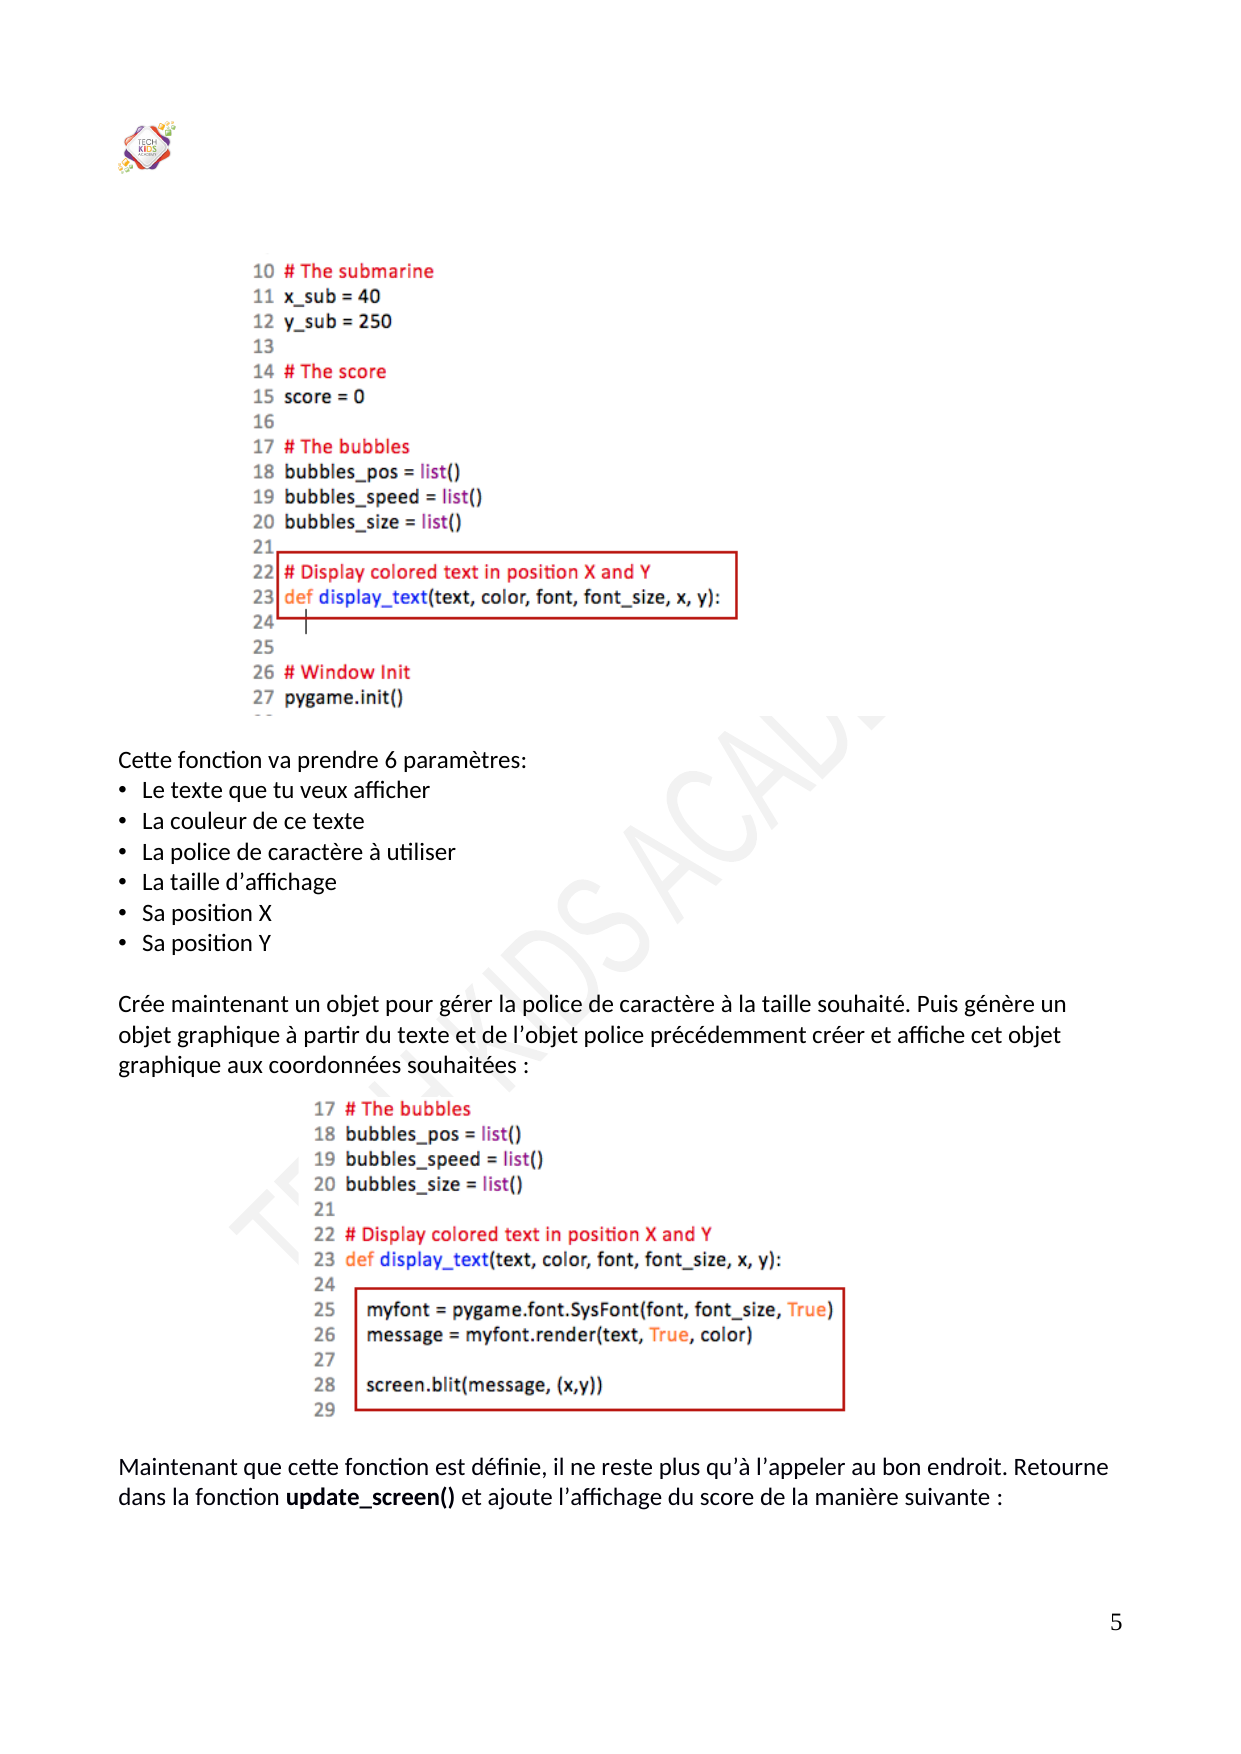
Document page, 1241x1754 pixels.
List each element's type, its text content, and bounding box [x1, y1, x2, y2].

list [679, 805, 1122, 836]
list La couleur de ce texte [118, 805, 685, 836]
list [678, 775, 756, 805]
text Crée maintenant un objet pour gérer la police de caractère à la taille souhaité. Puis génère un objet graphique à partir du texte et de l’objet police précédemment créer et affiche cet objet graphique aux coordonnées souhaitées : [118, 988, 495, 1080]
picture [118, 118, 176, 176]
list [763, 775, 1122, 805]
text Maintenant que cette fonction est définie, il ne reste plus qu’à l’appeler au bon endroit. Retourne dans la fonction update_screen() et ajoute l’affichage du score de la manière suivante : [118, 1451, 1122, 1512]
list [669, 866, 1122, 897]
list La police de caractère à utiliser [118, 836, 642, 866]
picture [298, 1097, 927, 1422]
list Sa position X [118, 897, 568, 927]
text Cette fonction va prendre 6 paramètres: [118, 744, 738, 775]
list La taille d’affichage [118, 866, 660, 897]
list [568, 897, 1122, 927]
picture [237, 253, 1023, 716]
list [637, 839, 678, 866]
list [644, 927, 1122, 958]
text [749, 744, 816, 775]
text [732, 745, 772, 775]
text Crée maintenant un objet pour gérer la police de caractère à la taille souhaité. Puis génère un objet graphique à partir du texte et de l’objet police précédemment créer et affiche cet objet graphique aux coordonnées souhaitées : [474, 988, 1122, 1080]
text [828, 744, 1122, 775]
list Sa position Y [118, 927, 639, 958]
list Le texte que tu veux afficher [118, 775, 677, 805]
list [651, 836, 1122, 866]
